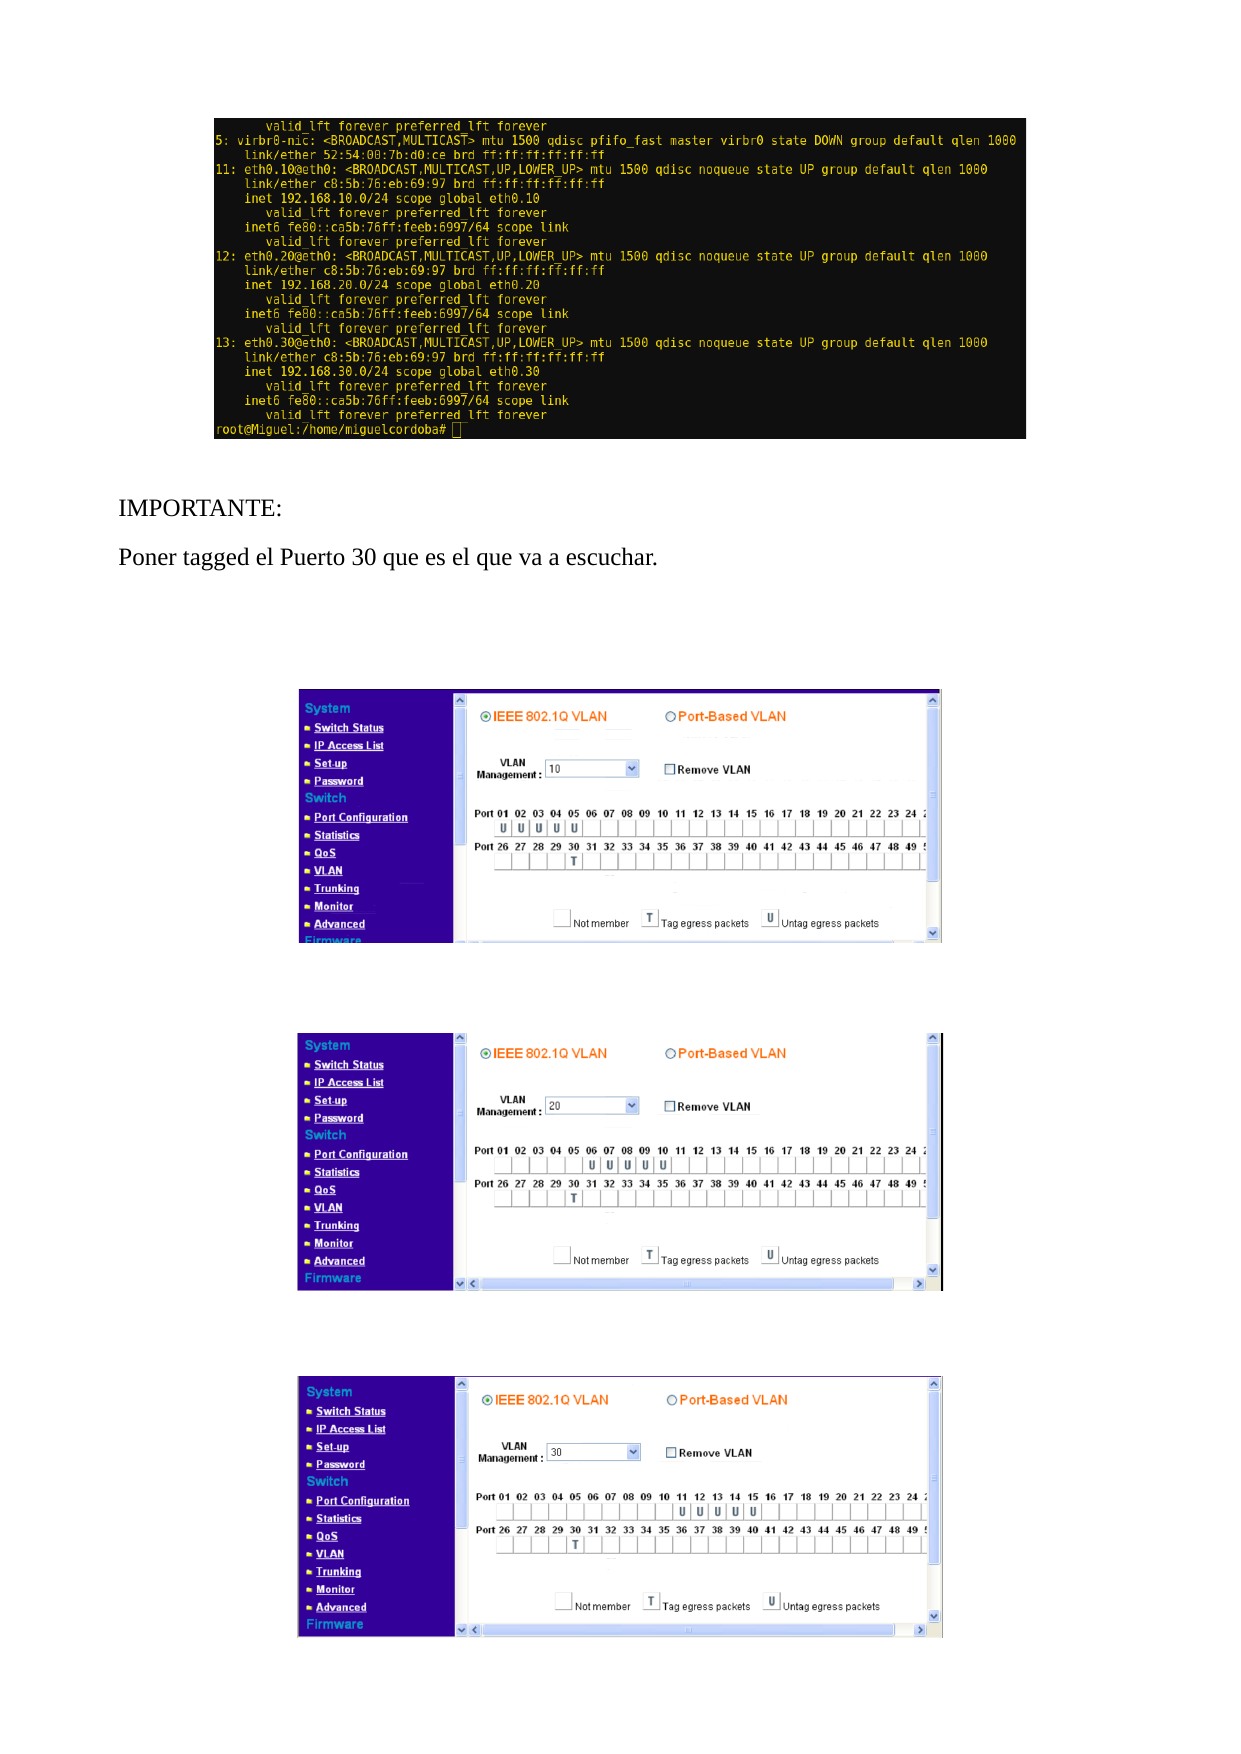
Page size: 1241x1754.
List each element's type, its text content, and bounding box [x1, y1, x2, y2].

picture [297, 1376, 943, 1638]
text IMPORTANTE: [118, 493, 1122, 522]
picture [297, 1033, 944, 1291]
picture [298, 689, 942, 943]
text Poner tagged el Puerto 30 que es el que va a escuchar. [118, 542, 1122, 571]
